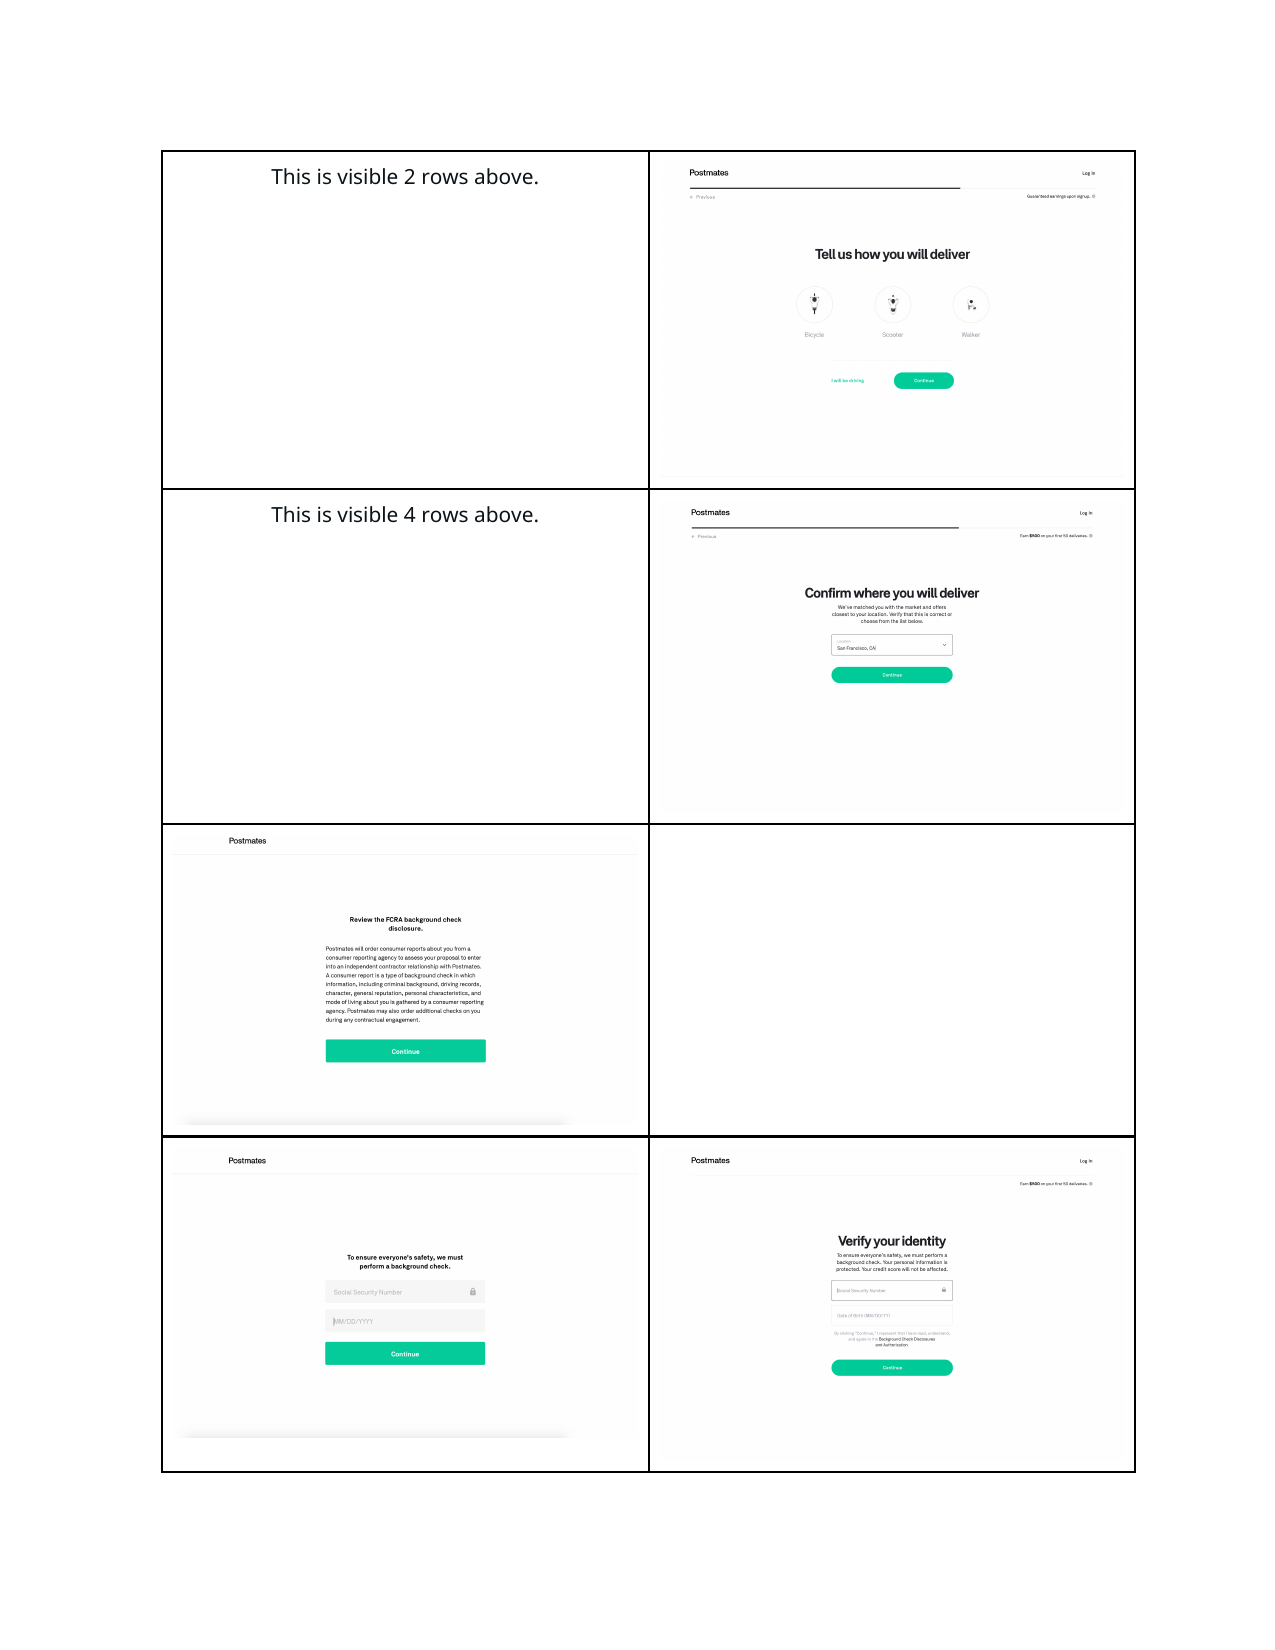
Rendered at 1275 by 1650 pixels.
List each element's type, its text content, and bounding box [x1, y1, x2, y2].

picture [659, 1147, 1125, 1461]
table_cell [163, 825, 648, 1135]
picture [172, 1147, 638, 1438]
picture [659, 500, 1125, 813]
table_cell [650, 825, 1134, 1135]
table_cell This is visible 4 rows above. [163, 490, 648, 823]
picture [172, 835, 638, 1125]
table_cell [650, 1138, 1134, 1471]
table_cell [163, 1138, 648, 1471]
table_cell [650, 490, 1134, 823]
table_cell [650, 152, 1134, 487]
picture [659, 162, 1125, 477]
table_cell This is visible 2 rows above. [163, 152, 648, 487]
